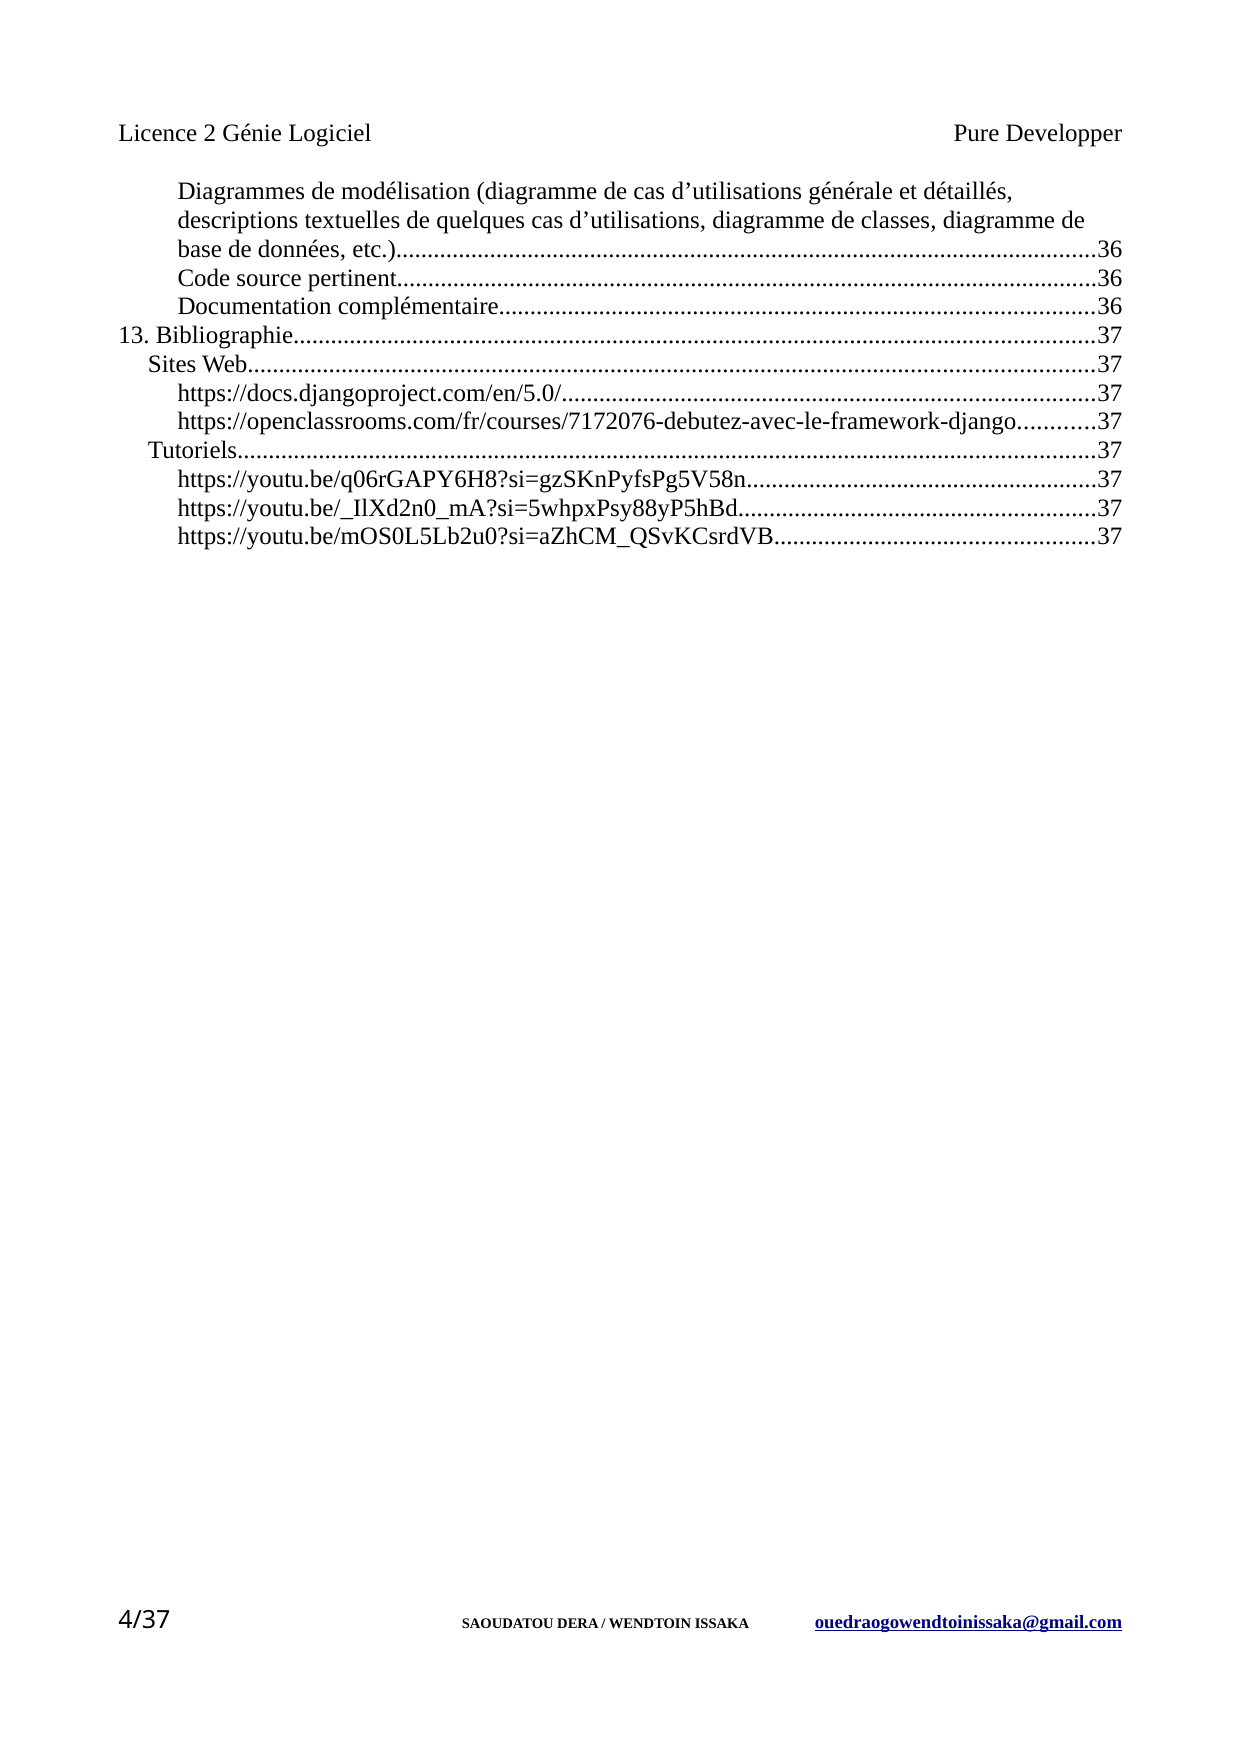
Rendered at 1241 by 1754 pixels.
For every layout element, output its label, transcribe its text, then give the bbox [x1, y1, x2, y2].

text https://docs.djangoproject.com/en/5.0/ 37 [177, 378, 1122, 406]
text https://youtu.be/mOS0L5Lb2u0?si=aZhCM_QSvKCsrdVB 37 [177, 521, 1122, 550]
text Documentation complémentaire 36 [177, 291, 1122, 320]
text 13. Bibliographie 37 [118, 320, 1122, 349]
text Code source pertinent 36 [177, 263, 1122, 291]
text https://youtu.be/_IlXd2n0_mA?si=5whpxPsy88yP5hBd 37 [177, 493, 1122, 521]
text Diagrammes de modélisation (diagramme de cas d’utilisations générale et détaillés, descriptions textuelles de quelques cas d’utilisations, diagramme de classes, diagramme de base de données, etc.) 36 [177, 176, 1122, 263]
text https://openclassrooms.com/fr/courses/7172076-debutez-avec-le-framework-django 37 [177, 406, 1122, 435]
text Sites Web 37 [148, 349, 1122, 378]
text https://youtu.be/q06rGAPY6H8?si=gzSKnPyfsPg5V58n 37 [177, 464, 1122, 493]
text Tutoriels 37 [148, 435, 1122, 464]
